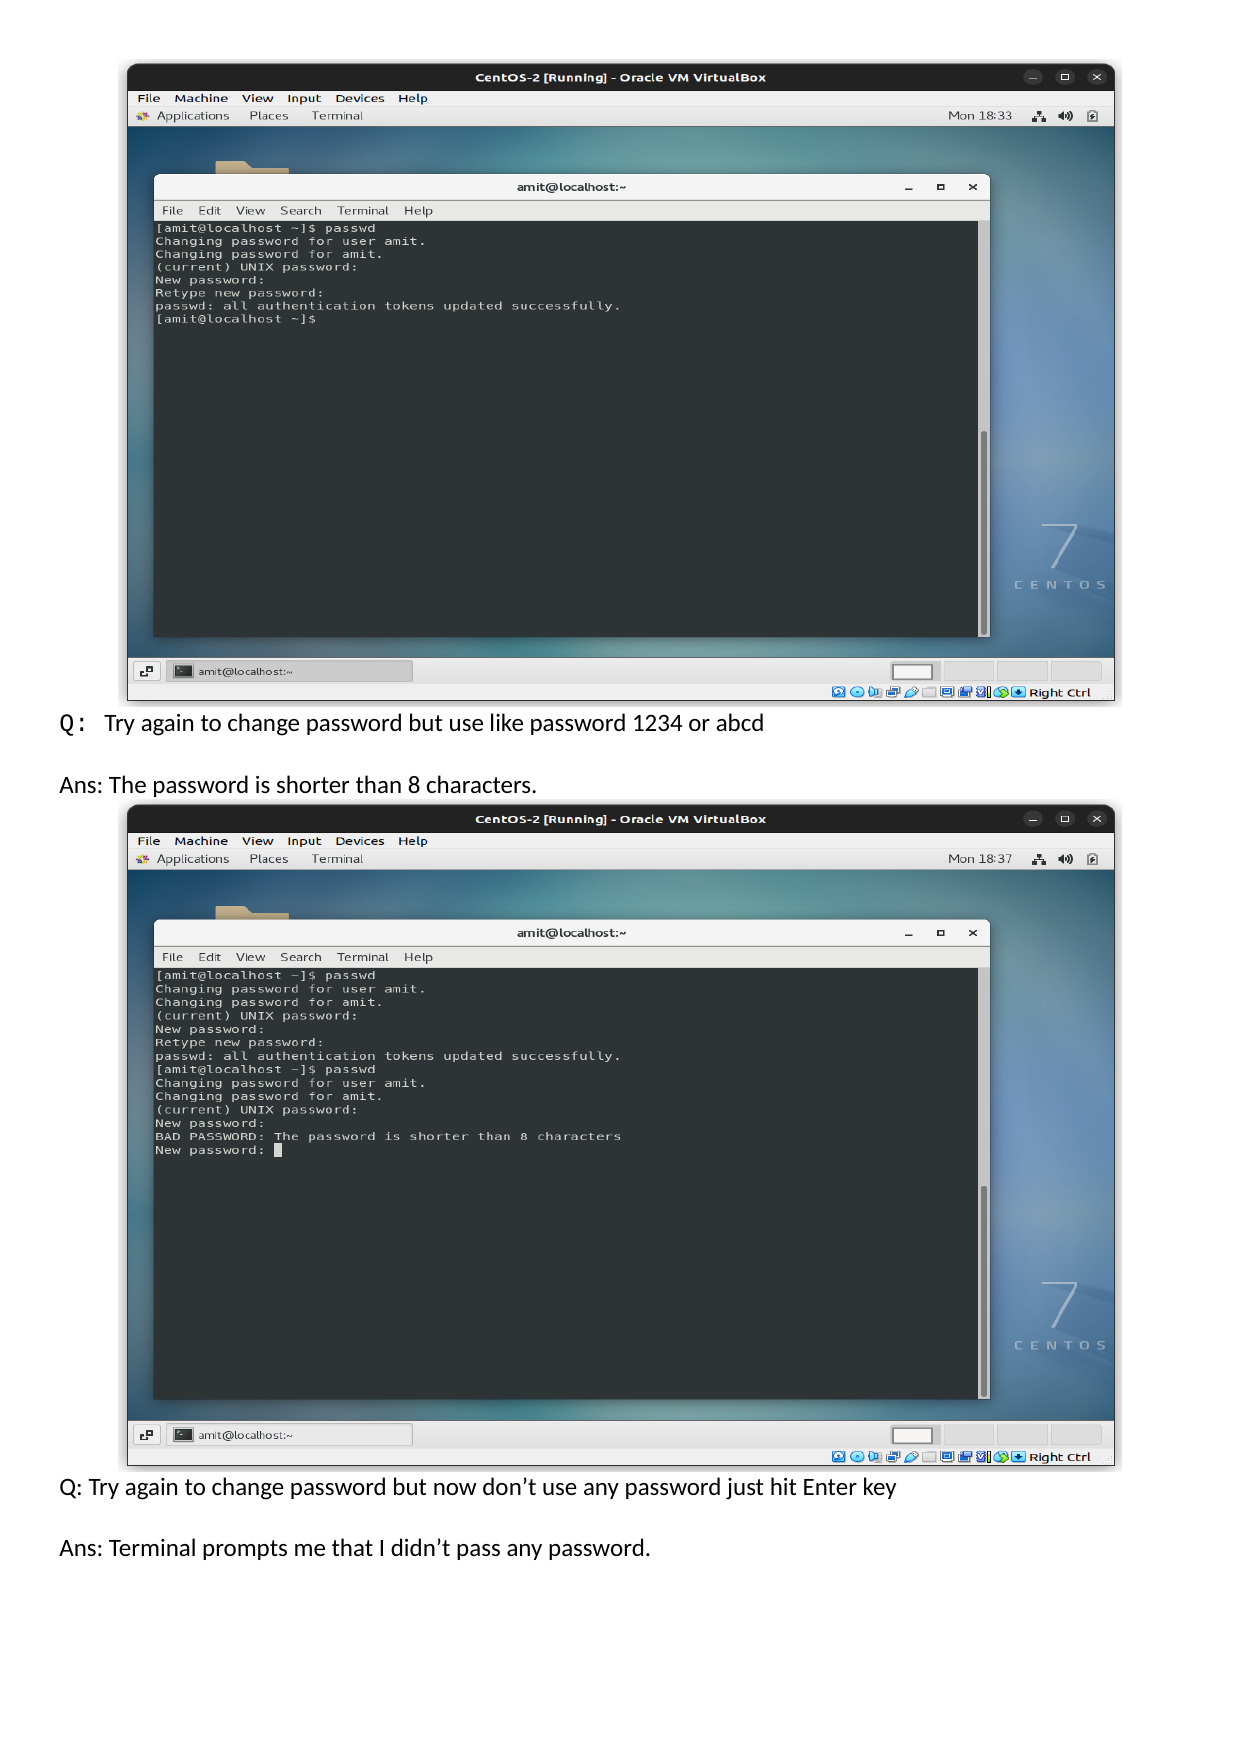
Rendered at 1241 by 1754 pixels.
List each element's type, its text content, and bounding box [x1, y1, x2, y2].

text Q: Try again to change password but use like password 1234 or abcd [59, 59, 1181, 738]
text Q: Try again to change password but now don’t use any password just hit Enter key [59, 799, 1181, 1502]
picture [118, 799, 1123, 1472]
text Ans: Terminal prompts me that I didn’t pass any password. [59, 1532, 1181, 1563]
text Ans: The password is shorter than 8 characters. [59, 769, 1181, 799]
picture [118, 59, 1123, 707]
